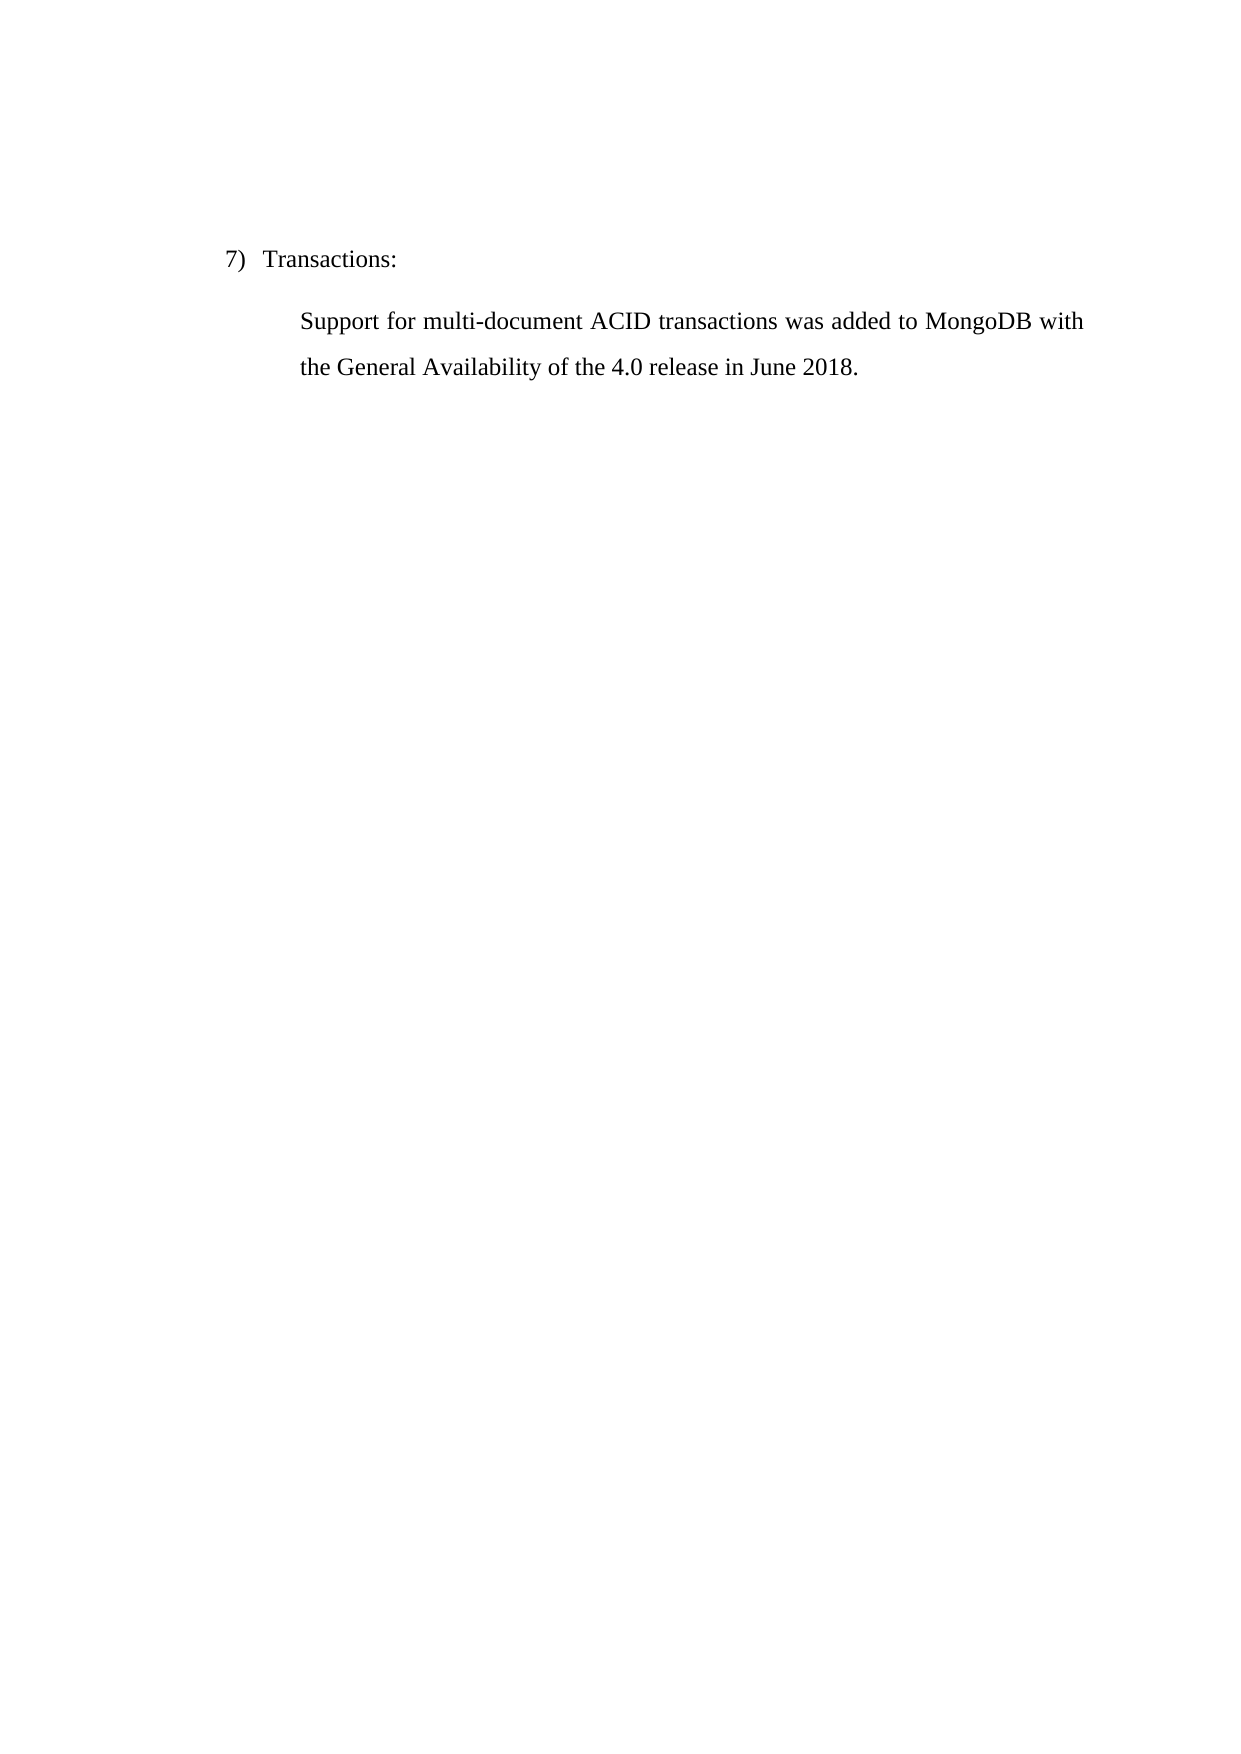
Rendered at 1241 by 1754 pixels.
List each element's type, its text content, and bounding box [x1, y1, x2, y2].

list Transactions: [225, 226, 1085, 273]
text Support for multi-document ACID transactions was added to MongoDB with the General Availability of the 4.0 release in June 2018. [300, 288, 1085, 381]
